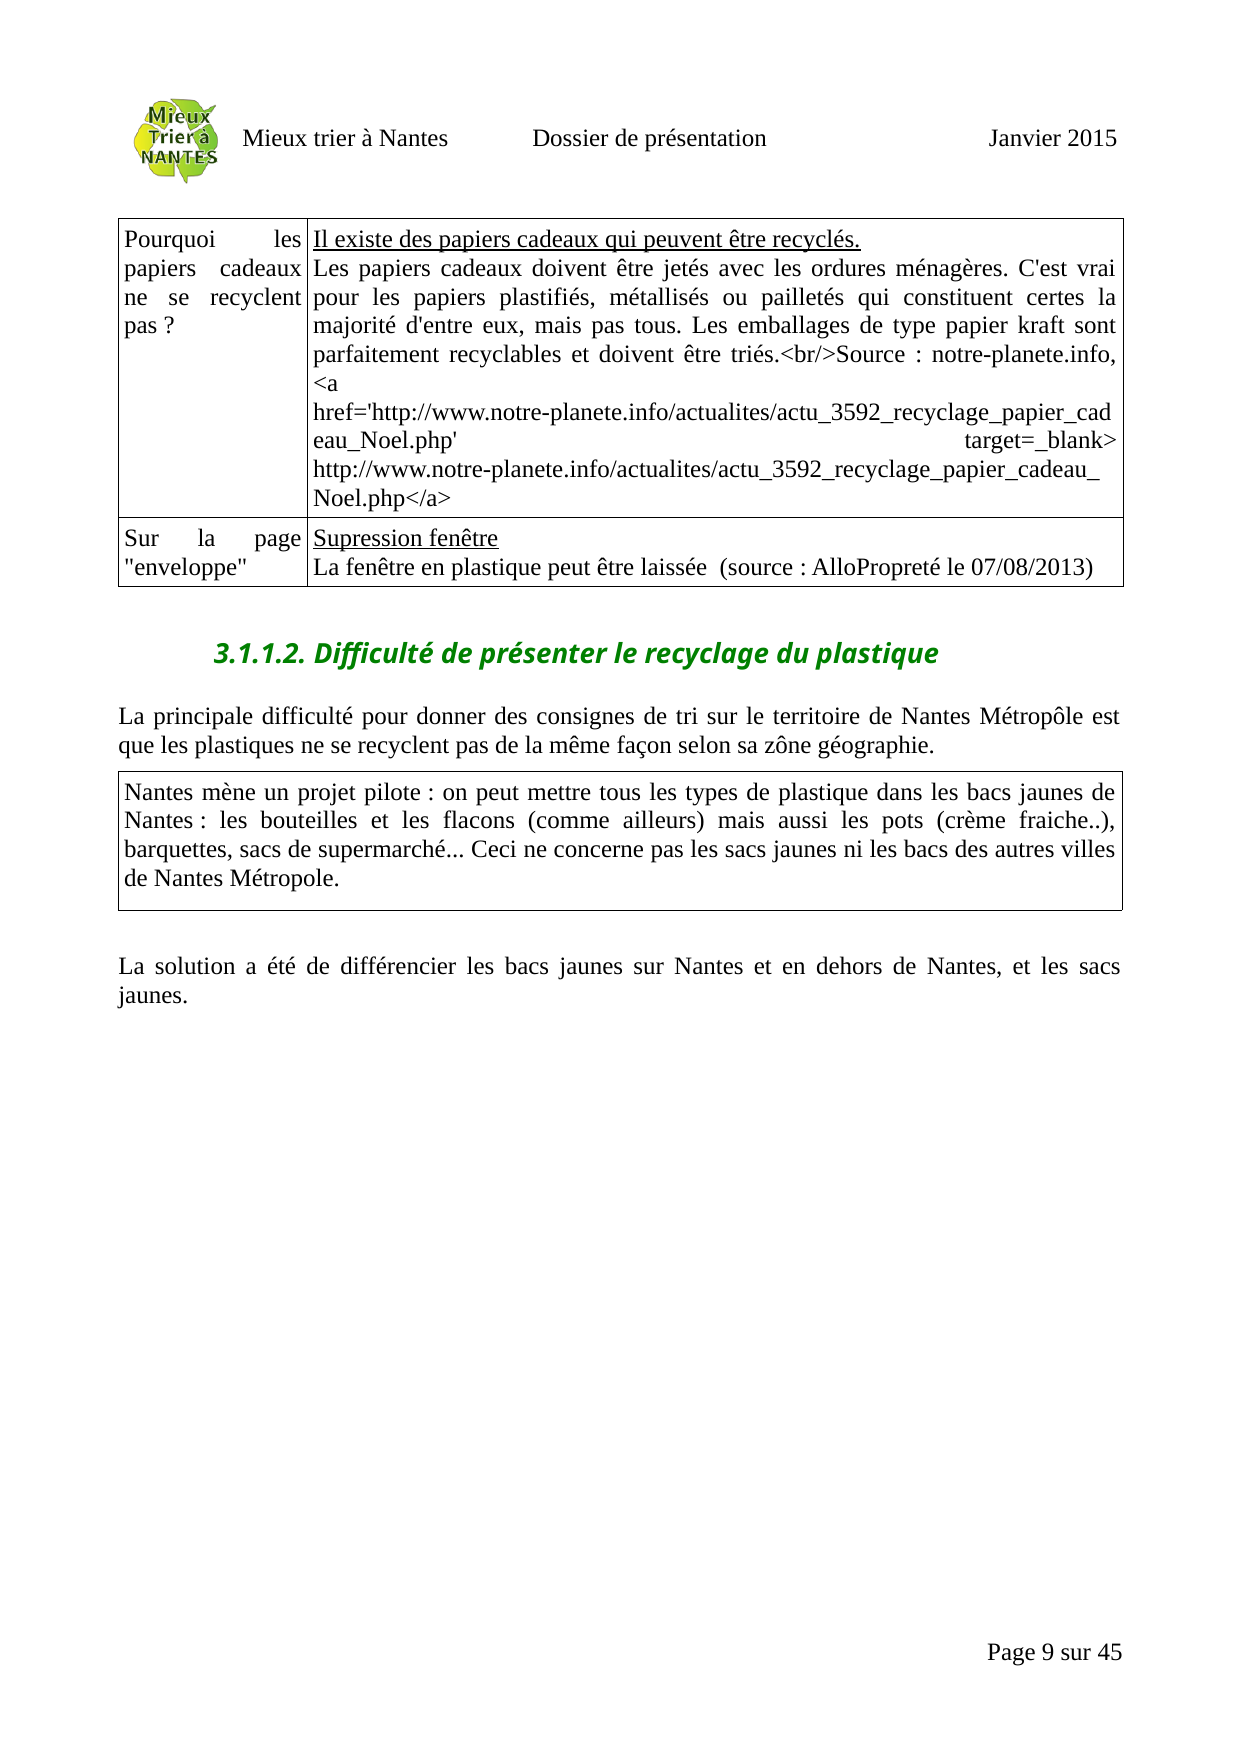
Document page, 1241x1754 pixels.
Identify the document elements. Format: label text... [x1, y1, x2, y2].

picture [131, 95, 221, 185]
table_header Il existe des papiers cadeaux qui peuvent être recyclés. Les papiers cadeaux doivent être jetés avec les ordures ménagères. C'est vrai pour les papiers plastifiés, métallisés ou pailletés qui constituent certes la majorité d'entre eux, mais pas tous. Les emballages de type papier kraft sont parfaitement recyclables et doivent être triés.<br/>Source : notre-planete.info, <a href='http://www.notre-planete.info/actualites/actu_3592_recyclage_papier_cadeau_Noel.php' target=_blank> http://www.notre-planete.info/actualites/actu_3592_recyclage_papier_cadeau_Noel.php</a> [308, 219, 1123, 517]
table_cell Supression fenêtre La fenêtre en plastique peut être laissée (source : AlloPropreté le 07/08/2013) [308, 518, 1123, 586]
table_cell Sur la page "enveloppe" [119, 518, 307, 586]
subtitle Difficulté de présenter le recyclage du plastique [148, 634, 1122, 671]
table_header Nantes mène un projet pilote : on peut mettre tous les types de plastique dans les bacs jaunes de Nantes : les bouteilles et les flacons (comme ailleurs) mais aussi les pots (crème fraiche..), barquettes, sacs de supermarché... Ceci ne concerne pas les sacs jaunes ni les bacs des autres villes de Nantes Métropole. [119, 772, 1122, 910]
text La solution a été de différencier les bacs jaunes sur Nantes et en dehors de Nantes, et les sacs jaunes. [118, 951, 1122, 1009]
text La principale difficulté pour donner des consignes de tri sur le territoire de Nantes Métropôle est que les plastiques ne se recyclent pas de la même façon selon sa zône géographie. [118, 701, 1122, 758]
table_header Pourquoi les papiers cadeaux ne se recyclent pas ? [119, 219, 307, 517]
